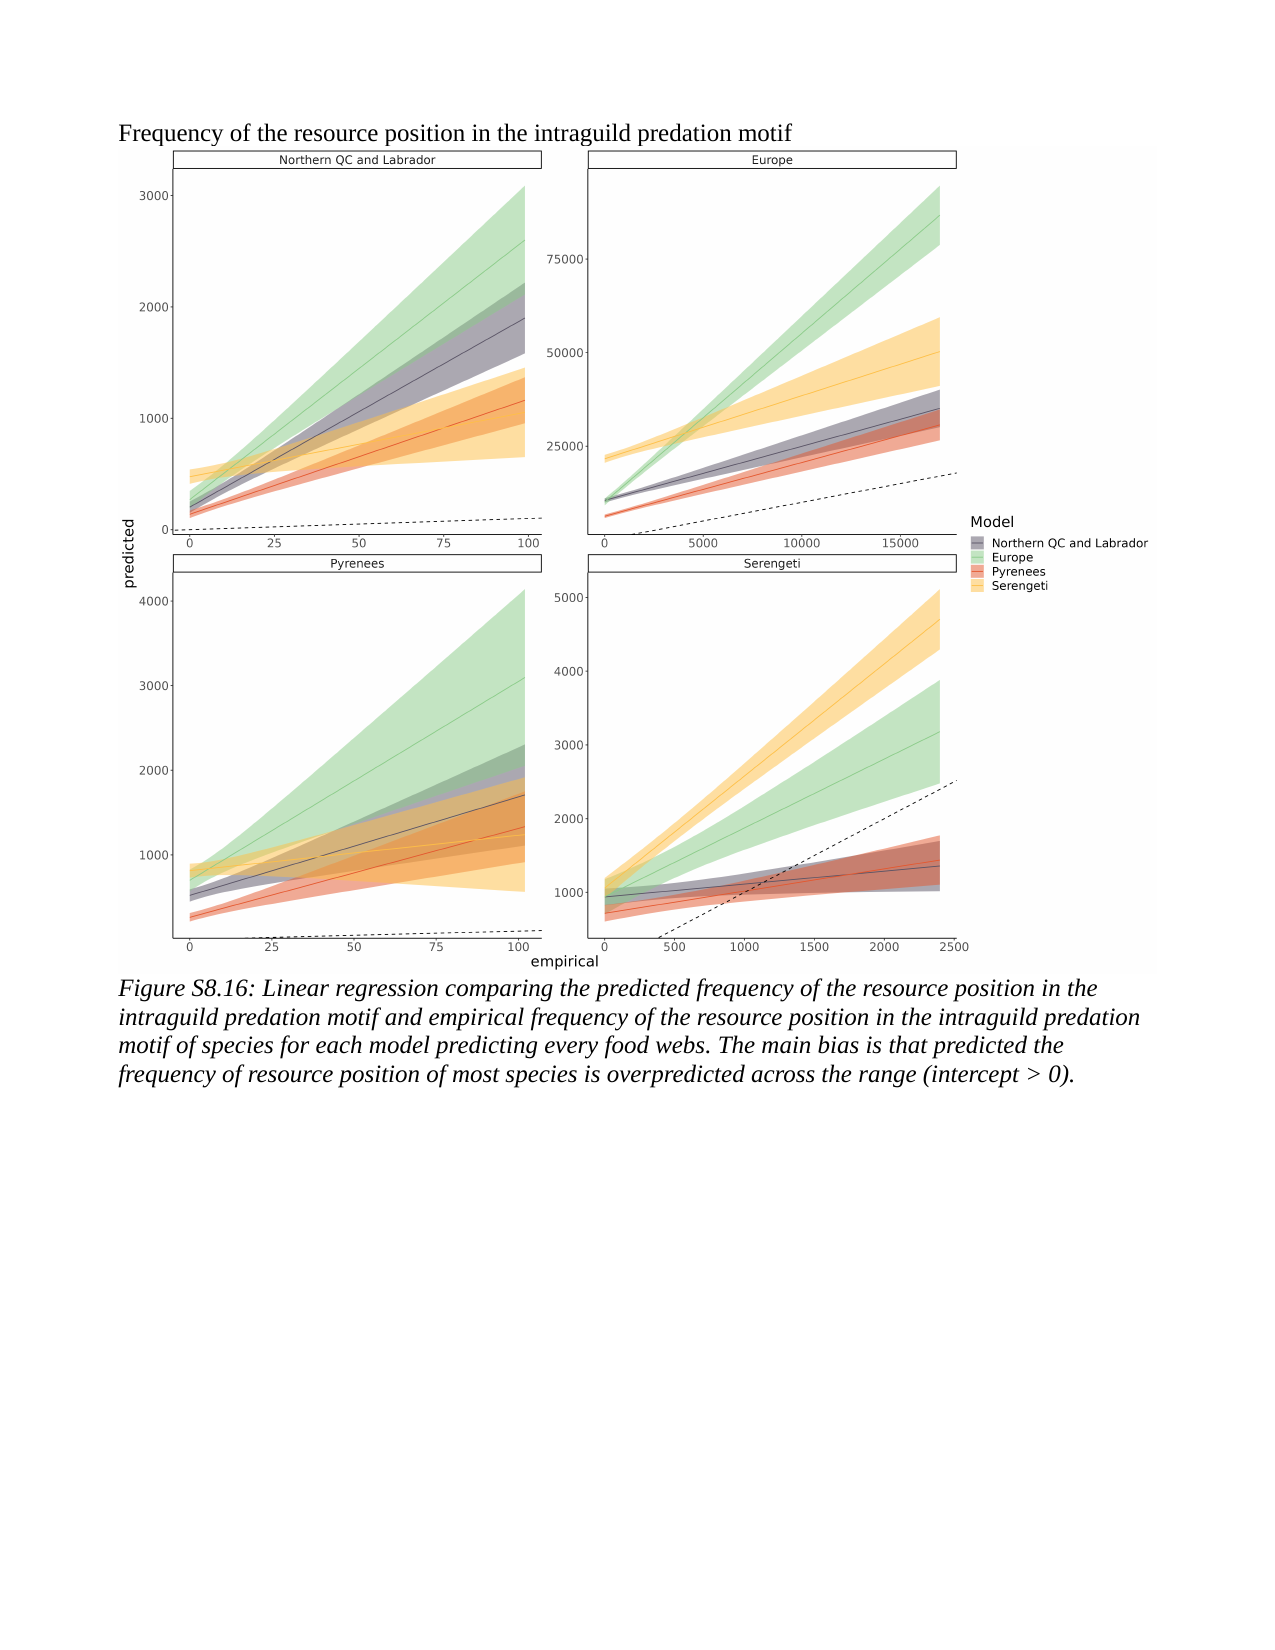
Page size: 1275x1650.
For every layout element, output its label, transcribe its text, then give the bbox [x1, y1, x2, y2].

text Figure S8.16: Linear regression comparing the predicted frequency of the resource position in the intraguild predation motif and empirical frequency of the resource position in the intraguild predation motif of species for each model predicting every food webs. The main bias is that predicted the frequency of resource position of most species is overpredicted across the range (intercept > 0). [118, 974, 1157, 1088]
text Frequency of the resource position in the intraguild predation motif [118, 118, 1157, 146]
picture [118, 146, 1157, 974]
